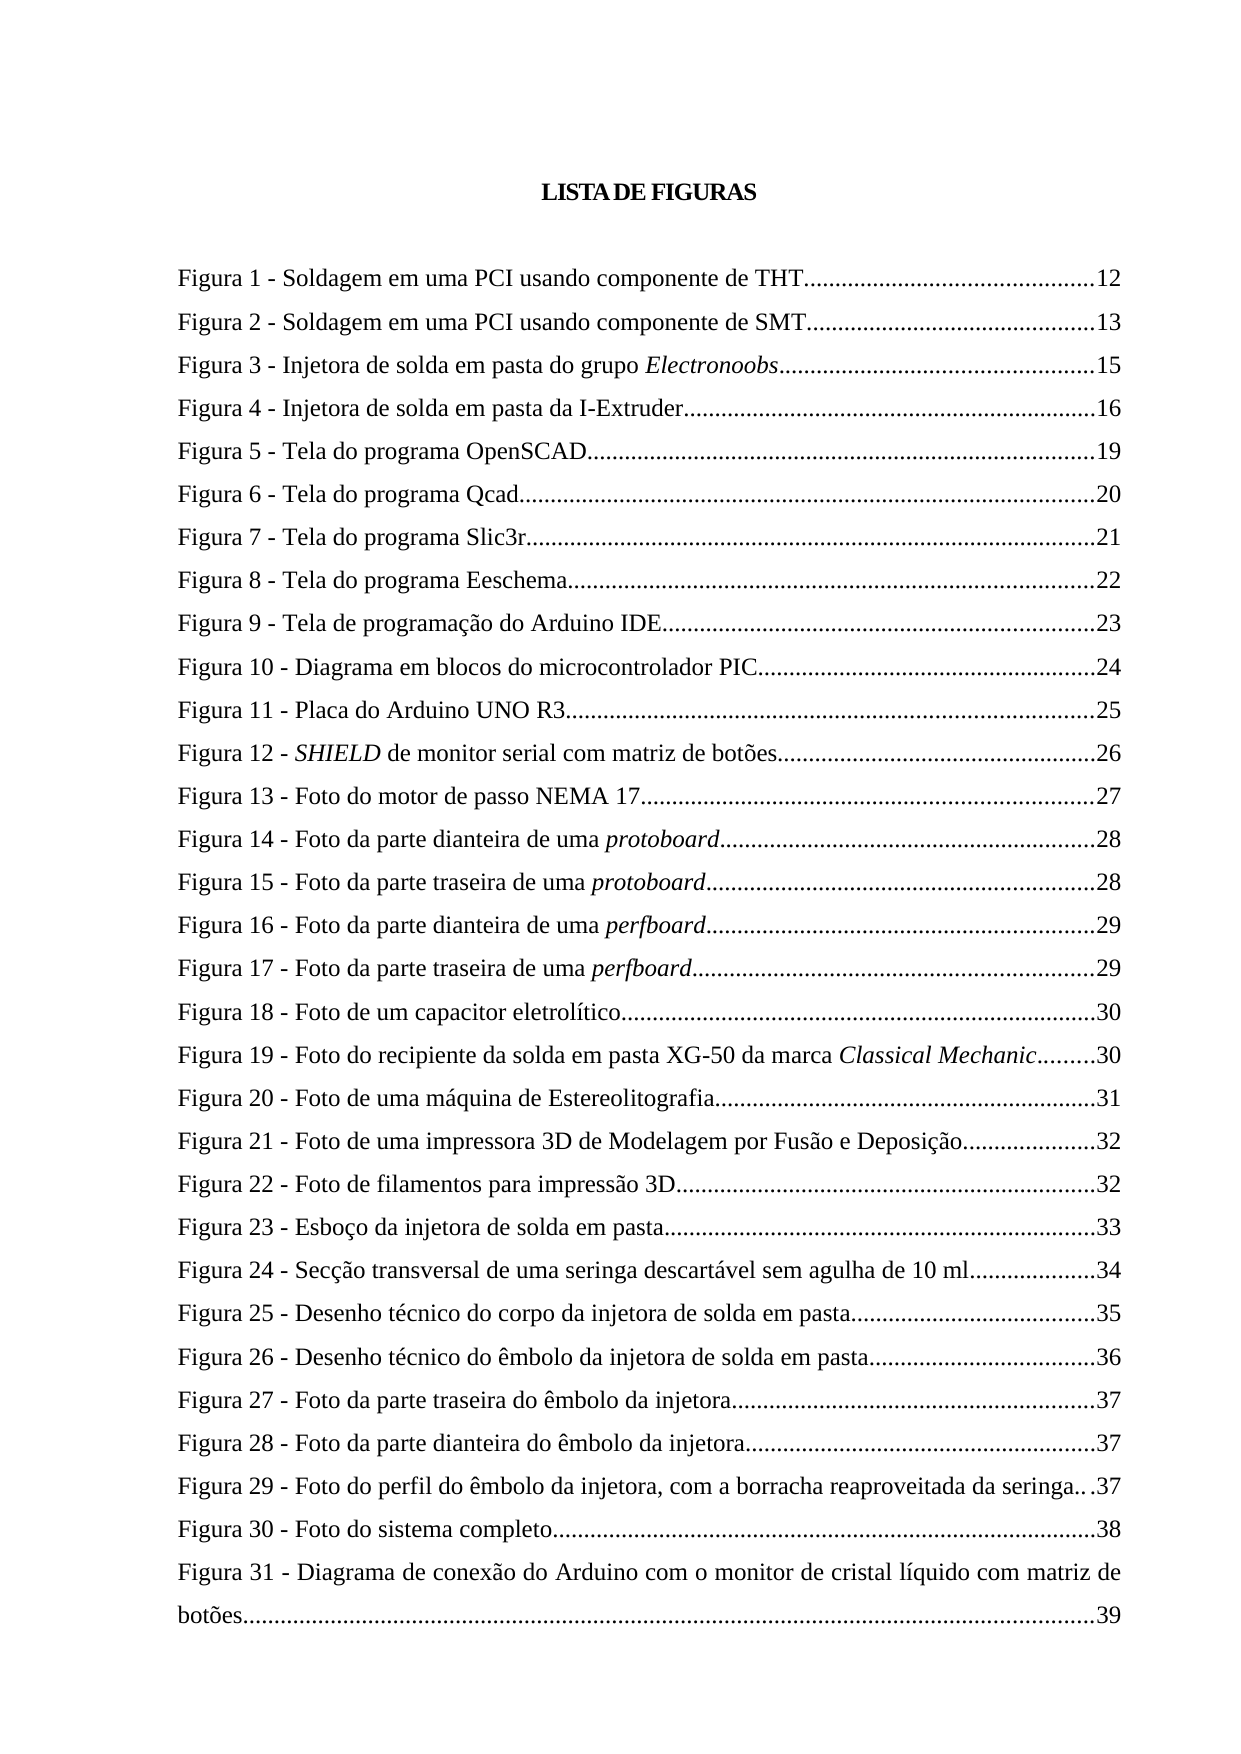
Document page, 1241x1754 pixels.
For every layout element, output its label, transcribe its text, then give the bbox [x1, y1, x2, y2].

text Figura 21 - Foto de uma impressora 3D de Modelagem por Fusão e Deposição. 32 [177, 1126, 1122, 1155]
title LISTA DE FIGURAS [177, 177, 1122, 206]
text Figura 20 - Foto de uma máquina de Estereolitografia. 31 [177, 1083, 1122, 1112]
text Figura 12 - SHIELD de monitor serial com matriz de botões. 26 [177, 738, 1122, 767]
text Figura 3 - Injetora de solda em pasta do grupo Electronoobs. 15 [177, 350, 1122, 378]
text Figura 11 - Placa do Arduino UNO R3. 25 [177, 695, 1122, 723]
text Figura 29 - Foto do perfil do êmbolo da injetora, com a borracha reaproveitada da seringa. 37 [177, 1471, 1122, 1500]
text Figura 13 - Foto do motor de passo NEMA 17. 27 [177, 781, 1122, 810]
text Figura 30 - Foto do sistema completo. 38 [177, 1514, 1122, 1543]
text Figura 16 - Foto da parte dianteira de uma perfboard. 29 [177, 910, 1122, 939]
text Figura 10 - Diagrama em blocos do microcontrolador PIC. 24 [177, 652, 1122, 680]
text Figura 18 - Foto de um capacitor eletrolítico. 30 [177, 997, 1122, 1025]
text Figura 26 - Desenho técnico do êmbolo da injetora de solda em pasta. 36 [177, 1342, 1122, 1370]
text Figura 24 - Secção transversal de uma seringa descartável sem agulha de 10 ml. 34 [177, 1255, 1122, 1284]
text Figura 1 - Soldagem em uma PCI usando componente de THT. 12 [177, 263, 1122, 292]
text Figura 5 - Tela do programa OpenSCAD. 19 [177, 436, 1122, 465]
text Figura 23 - Esboço da injetora de solda em pasta. 33 [177, 1212, 1122, 1241]
text Figura 31 - Diagrama de conexão do Arduino com o monitor de cristal líquido com matriz de botões. 39 [177, 1557, 1122, 1629]
text Figura 17 - Foto da parte traseira de uma perfboard. 29 [177, 953, 1122, 982]
text Figura 4 - Injetora de solda em pasta da I-Extruder. 16 [177, 393, 1122, 422]
text Figura 8 - Tela do programa Eeschema. 22 [177, 565, 1122, 594]
text Figura 27 - Foto da parte traseira do êmbolo da injetora. 37 [177, 1385, 1122, 1413]
text Figura 15 - Foto da parte traseira de uma protoboard. 28 [177, 867, 1122, 896]
text Figura 22 - Foto de filamentos para impressão 3D. 32 [177, 1169, 1122, 1198]
text Figura 9 - Tela de programação do Arduino IDE. 23 [177, 608, 1122, 637]
text Figura 25 - Desenho técnico do corpo da injetora de solda em pasta. 35 [177, 1298, 1122, 1327]
text Figura 2 - Soldagem em uma PCI usando componente de SMT. 13 [177, 307, 1122, 335]
text Figura 6 - Tela do programa Qcad. 20 [177, 479, 1122, 508]
text Figura 14 - Foto da parte dianteira de uma protoboard. 28 [177, 824, 1122, 853]
text Figura 28 - Foto da parte dianteira do êmbolo da injetora. 37 [177, 1428, 1122, 1457]
text Figura 7 - Tela do programa Slic3r. 21 [177, 522, 1122, 551]
text Figura 19 - Foto do recipiente da solda em pasta XG-50 da marca Classical Mechanic. 30 [177, 1040, 1122, 1068]
